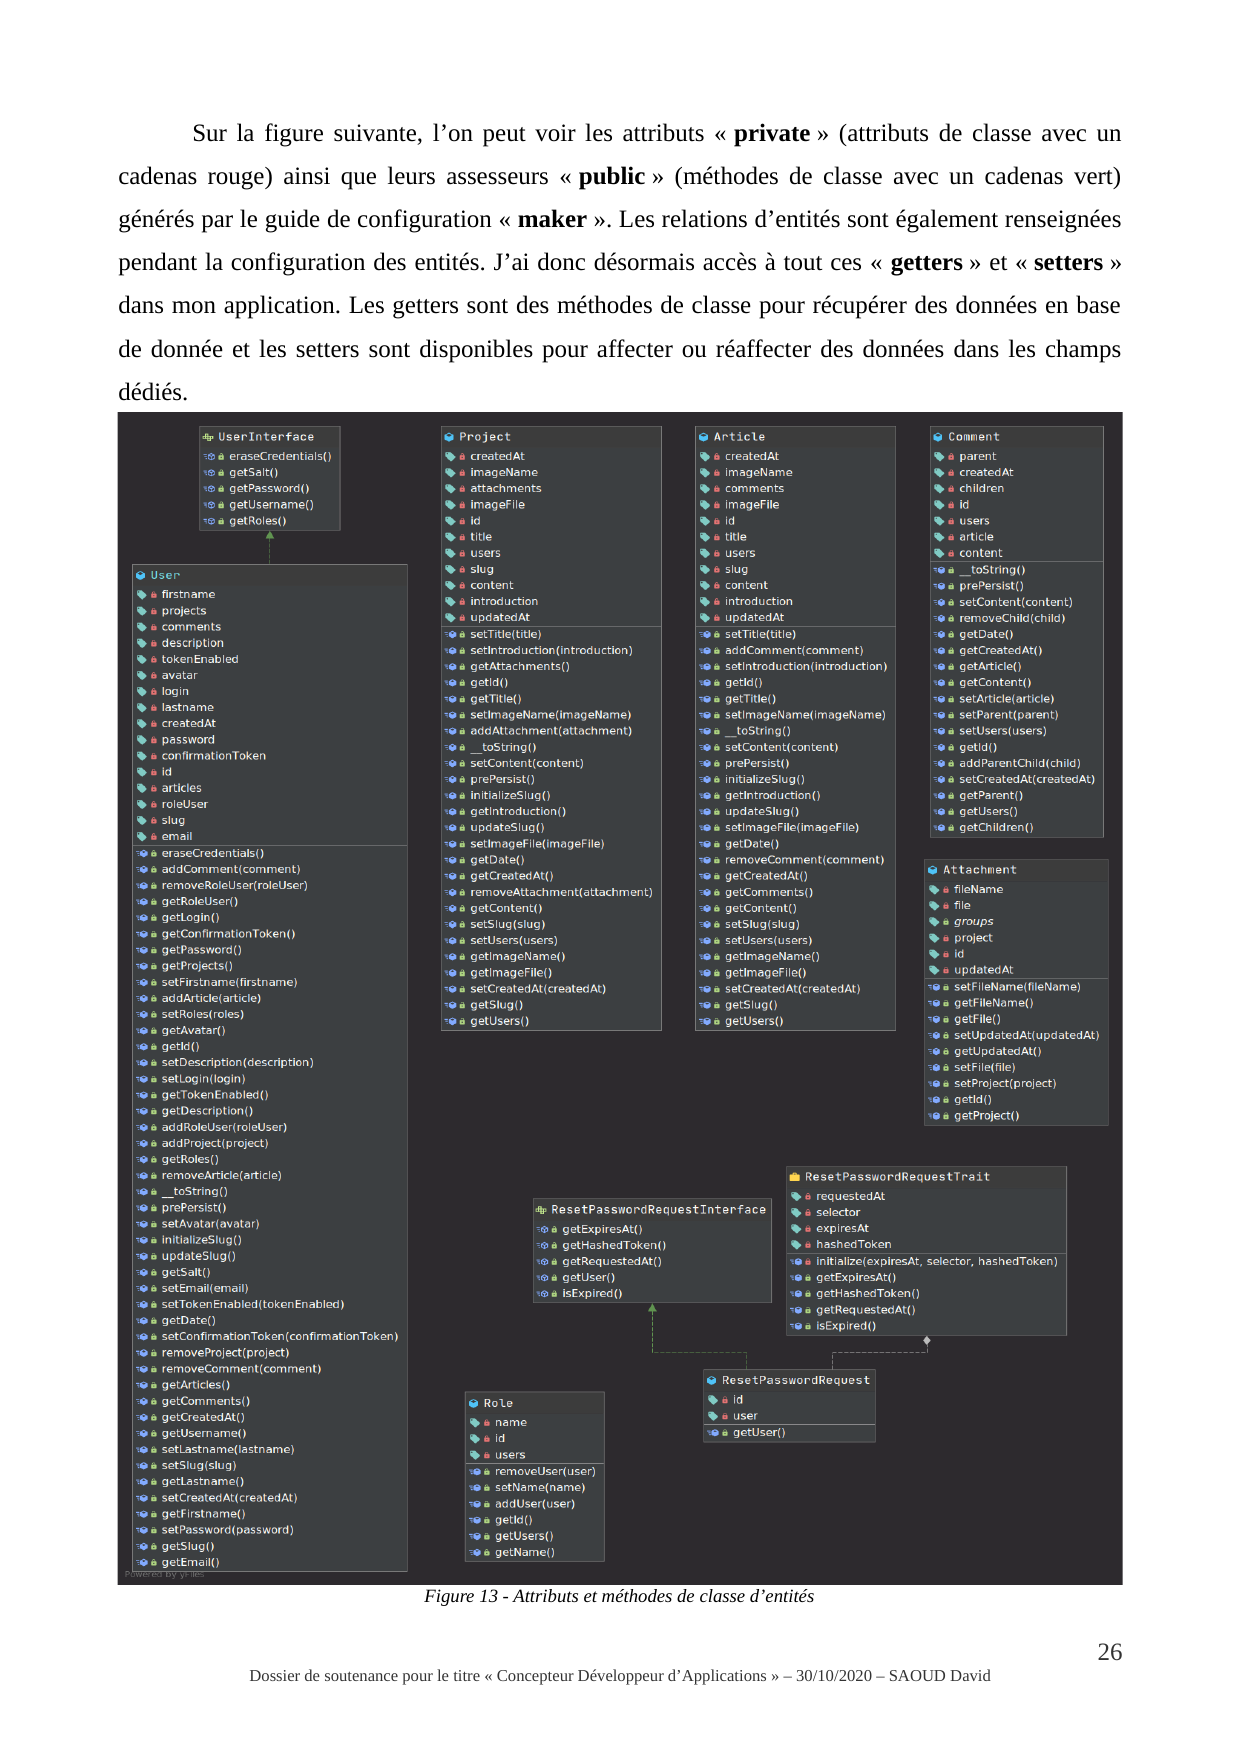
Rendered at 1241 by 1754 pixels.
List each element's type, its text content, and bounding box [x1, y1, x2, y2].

text Sur la figure suivante, l’on peut voir les attributs « private » (attributs de classe avec un cadenas rouge) ainsi que leurs assesseurs « public » (méthodes de classe avec un cadenas vert) générés par le guide de configuration « maker ». Les relations d’entités sont également renseignées pendant la configuration des entités. J’ai donc désormais accès à tout ces « getters » et « setters » dans mon application. Les getters sont des méthodes de classe pour récupérer des données en base de donnée et les setters sont disponibles pour affecter ou réaffecter des données dans les champs dédiés. [118, 118, 1122, 406]
picture [117, 412, 1123, 1585]
text Figure 13 - Attributs et méthodes de classe d’entités [118, 1585, 1122, 1607]
